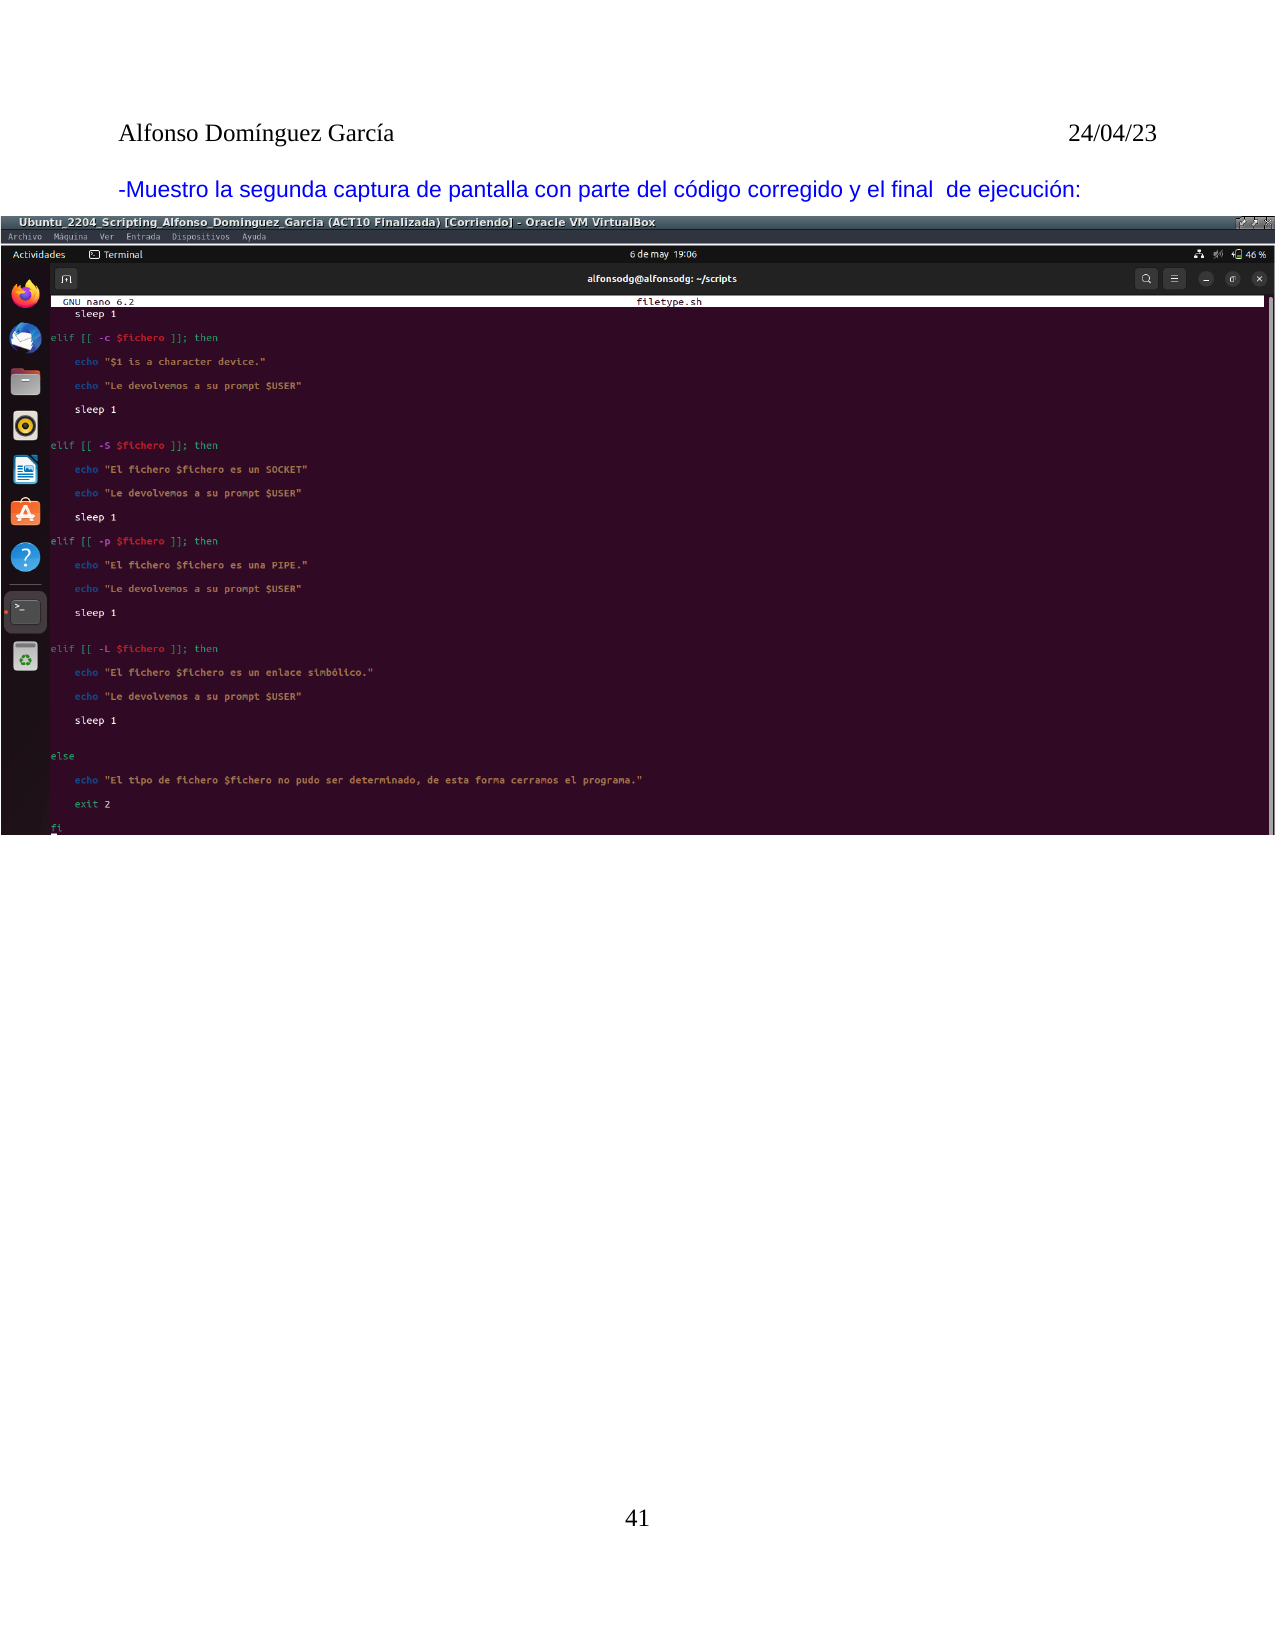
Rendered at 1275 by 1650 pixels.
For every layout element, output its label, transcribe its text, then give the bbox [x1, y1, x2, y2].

text -Muestro la segunda captura de pantalla con parte del código corregido y el final de ejecución: [118, 176, 1157, 203]
picture [0, 216, 1275, 835]
